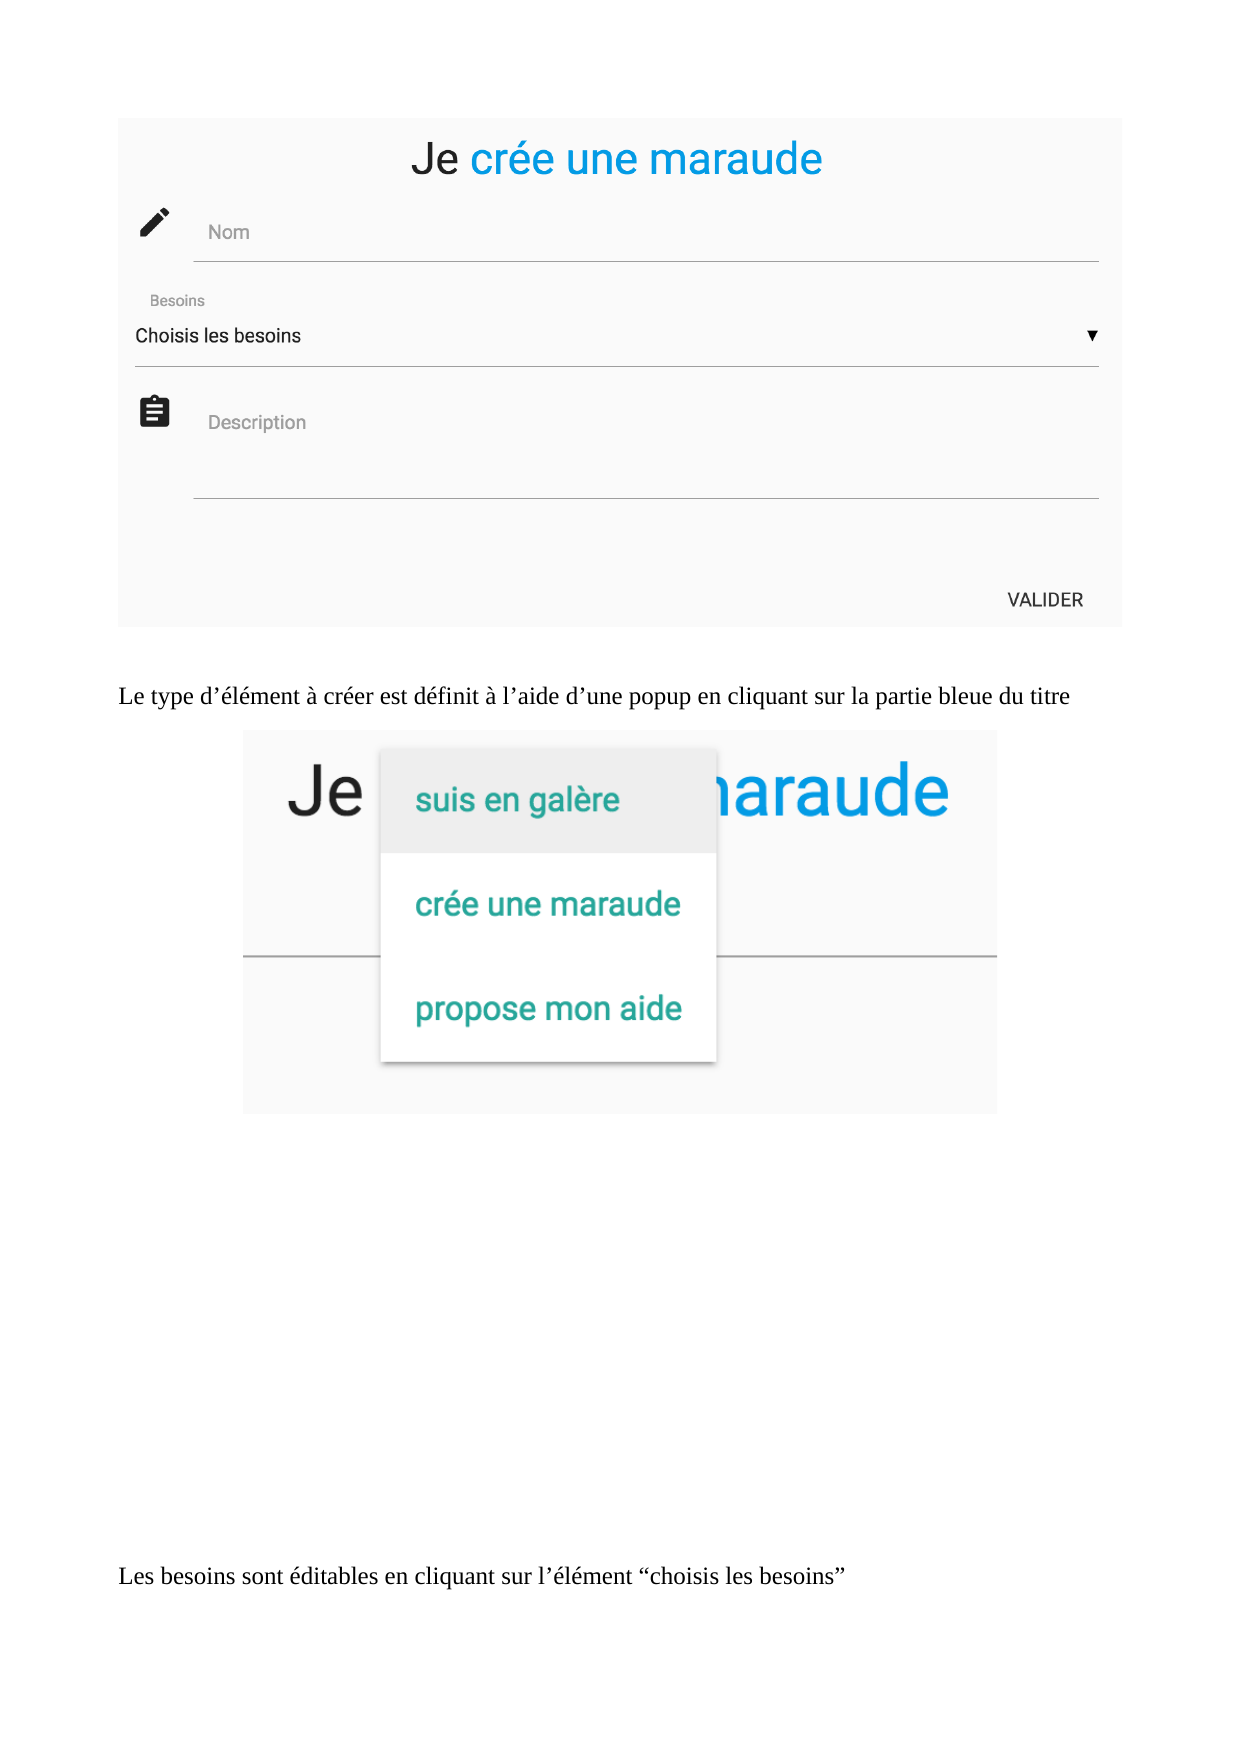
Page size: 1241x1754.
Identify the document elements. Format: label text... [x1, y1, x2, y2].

picture [118, 118, 1123, 627]
picture [243, 730, 998, 1114]
text Le type d’élément à créer est définit à l’aide d’une popup en cliquant sur la partie bleue du titre [118, 681, 1122, 710]
text Les besoins sont éditables en cliquant sur l’élément “choisis les besoins” [118, 1561, 1122, 1590]
